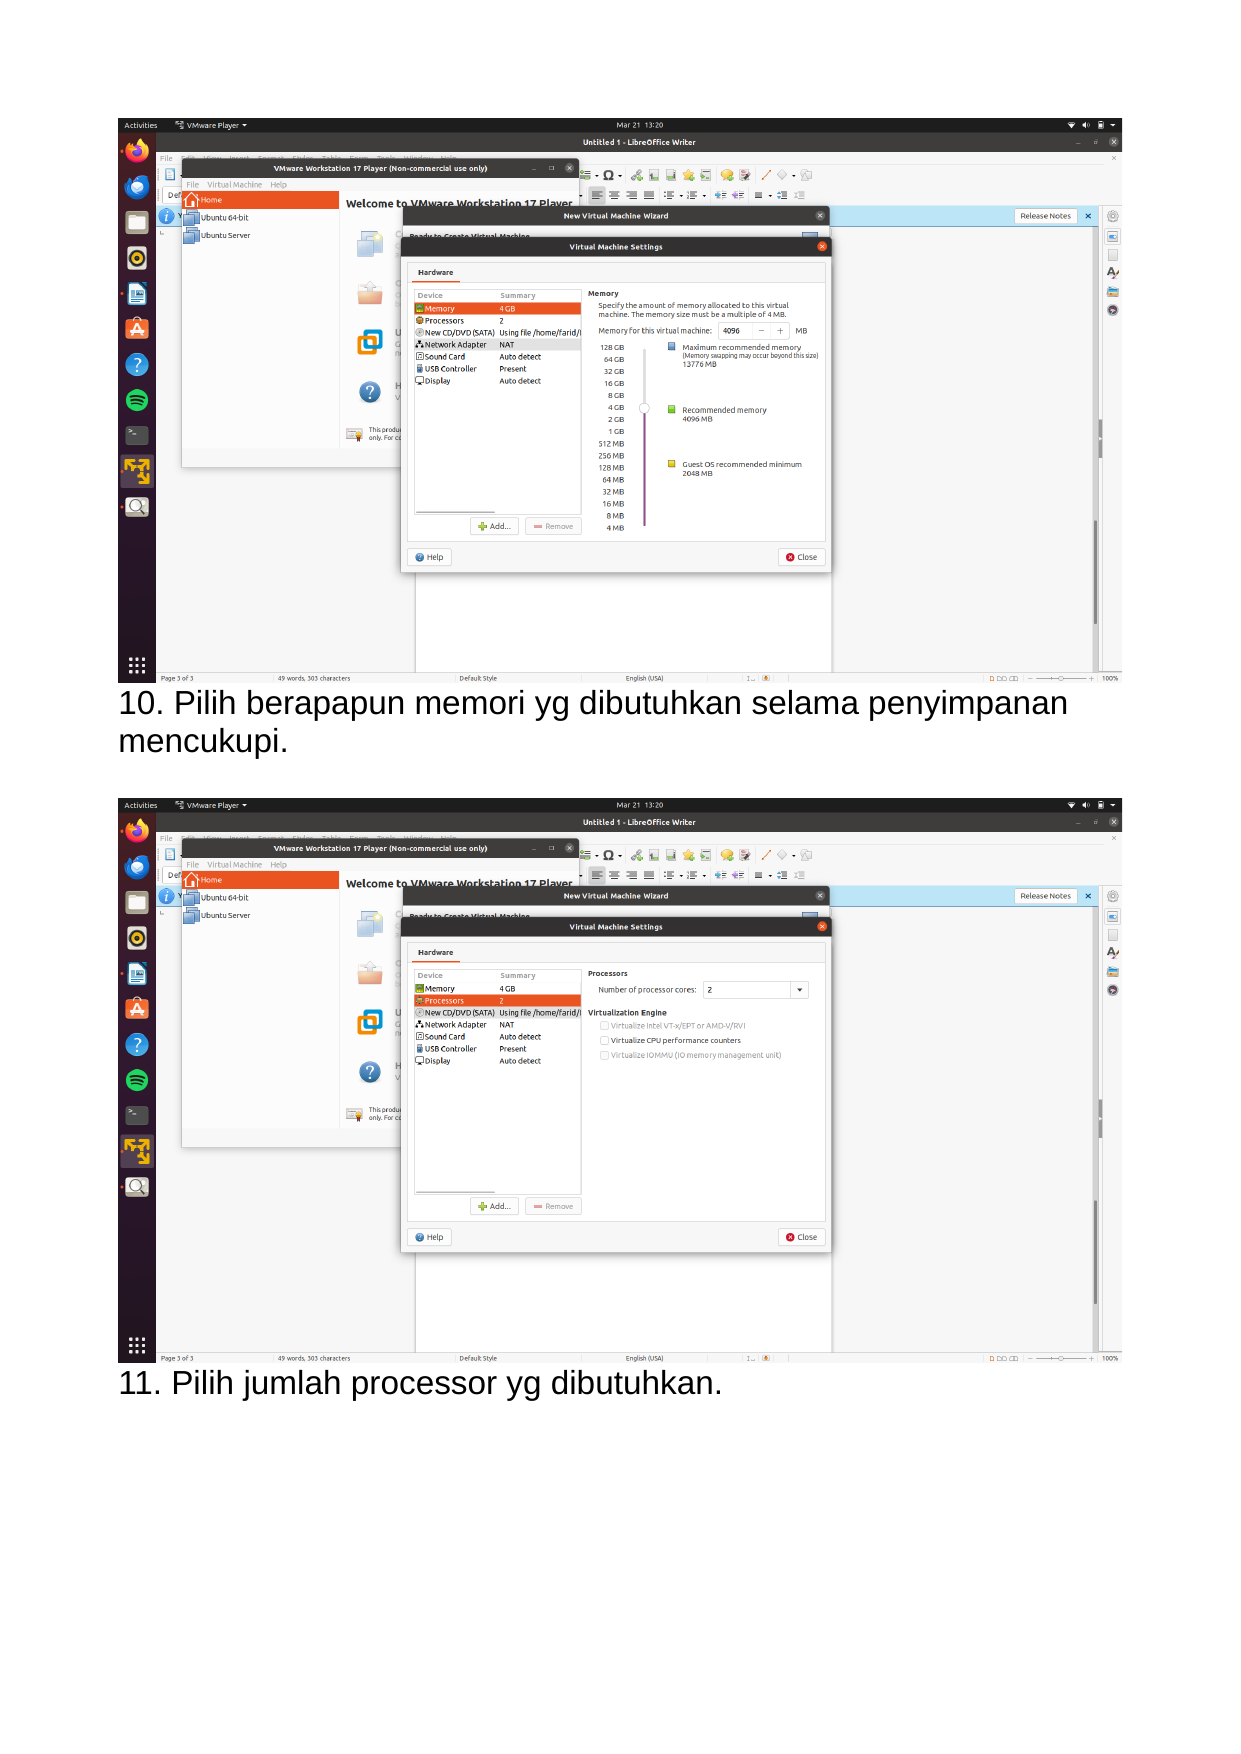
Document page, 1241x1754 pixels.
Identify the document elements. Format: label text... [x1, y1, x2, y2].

picture [118, 798, 1123, 1363]
picture [118, 118, 1123, 683]
text 10. Pilih berapapun memori yg dibutuhkan selama penyimpanan mencukupi. [118, 683, 1122, 760]
text 11. Pilih jumlah processor yg dibutuhkan. [118, 1363, 1122, 1401]
